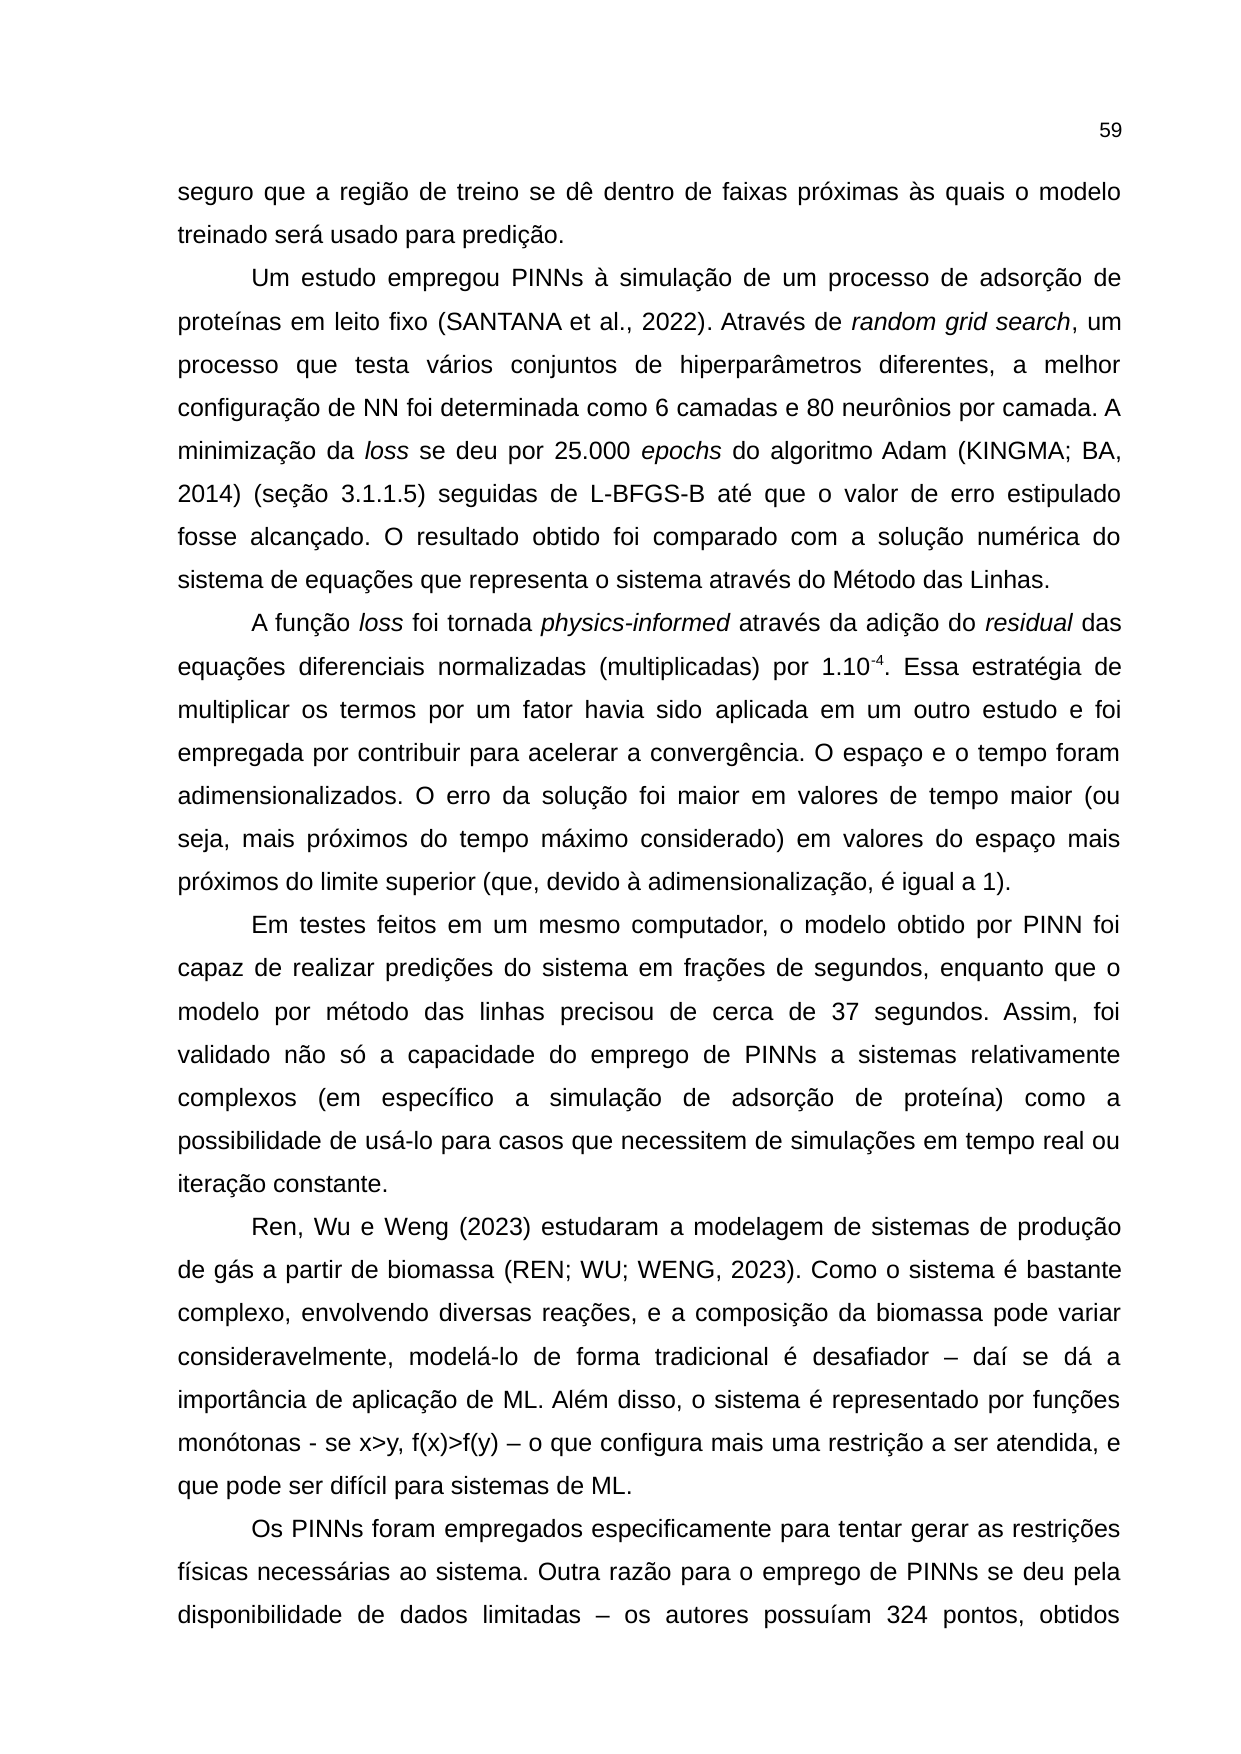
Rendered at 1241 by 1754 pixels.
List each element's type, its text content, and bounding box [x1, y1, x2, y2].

text Um estudo empregou PINNs à simulação de um processo de adsorção de proteínas em leito fixo (SANTANA et al., 2022). Através de random grid search, um processo que testa vários conjuntos de hiperparâmetros diferentes, a melhor configuração de NN foi determinada como 6 camadas e 80 neurônios por camada. A minimização da loss se deu por 25.000 epochs do algoritmo Adam (KINGMA; BA, 2014) (seção 3.1.1.5) seguidas de L-BFGS-B até que o valor de erro estipulado fosse alcançado. O resultado obtido foi comparado com a solução numérica do sistema de equações que representa o sistema através do Método das Linhas. [177, 263, 1122, 594]
text Ren, Wu e Weng (2023) estudaram a modelagem de sistemas de produção de gás a partir de biomassa (REN; WU; WENG, 2023). Como o sistema é bastante complexo, envolvendo diversas reações, e a composição da biomassa pode variar consideravelmente, modelá-lo de forma tradicional é desafiador – daí se dá a importância de aplicação de ML. Além disso, o sistema é representado por funções monótonas - se x>y, f(x)>f(y) – o que configura mais uma restrição a ser atendida, e que pode ser difícil para sistemas de ML. [177, 1212, 1122, 1499]
text A função loss foi tornada physics-informed através da adição do residual das equações diferenciais normalizadas (multiplicadas) por 1.10-4. Essa estratégia de multiplicar os termos por um fator havia sido aplicada em um outro estudo e foi empregada por contribuir para acelerar a convergência. O espaço e o tempo foram adimensionalizados. O erro da solução foi maior em valores de tempo maior (ou seja, mais próximos do tempo máximo considerado) em valores do espaço mais próximos do limite superior (que, devido à adimensionalização, é igual a 1). [177, 608, 1122, 896]
text seguro que a região de treino se dê dentro de faixas próximas às quais o modelo treinado será usado para predição. [177, 177, 1122, 249]
text Em testes feitos em um mesmo computador, o modelo obtido por PINN foi capaz de realizar predições do sistema em frações de segundos, enquanto que o modelo por método das linhas precisou de cerca de 37 segundos. Assim, foi validado não só a capacidade do emprego de PINNs a sistemas relativamente complexos (em específico a simulação de adsorção de proteína) como a possibilidade de usá-lo para casos que necessitem de simulações em tempo real ou iteração constante. [177, 910, 1122, 1198]
text Os PINNs foram empregados especificamente para tentar gerar as restrições físicas necessárias ao sistema. Outra razão para o emprego de PINNs se deu pela disponibilidade de dados limitadas – os autores possuíam 324 pontos, obtidos [177, 1514, 1122, 1629]
